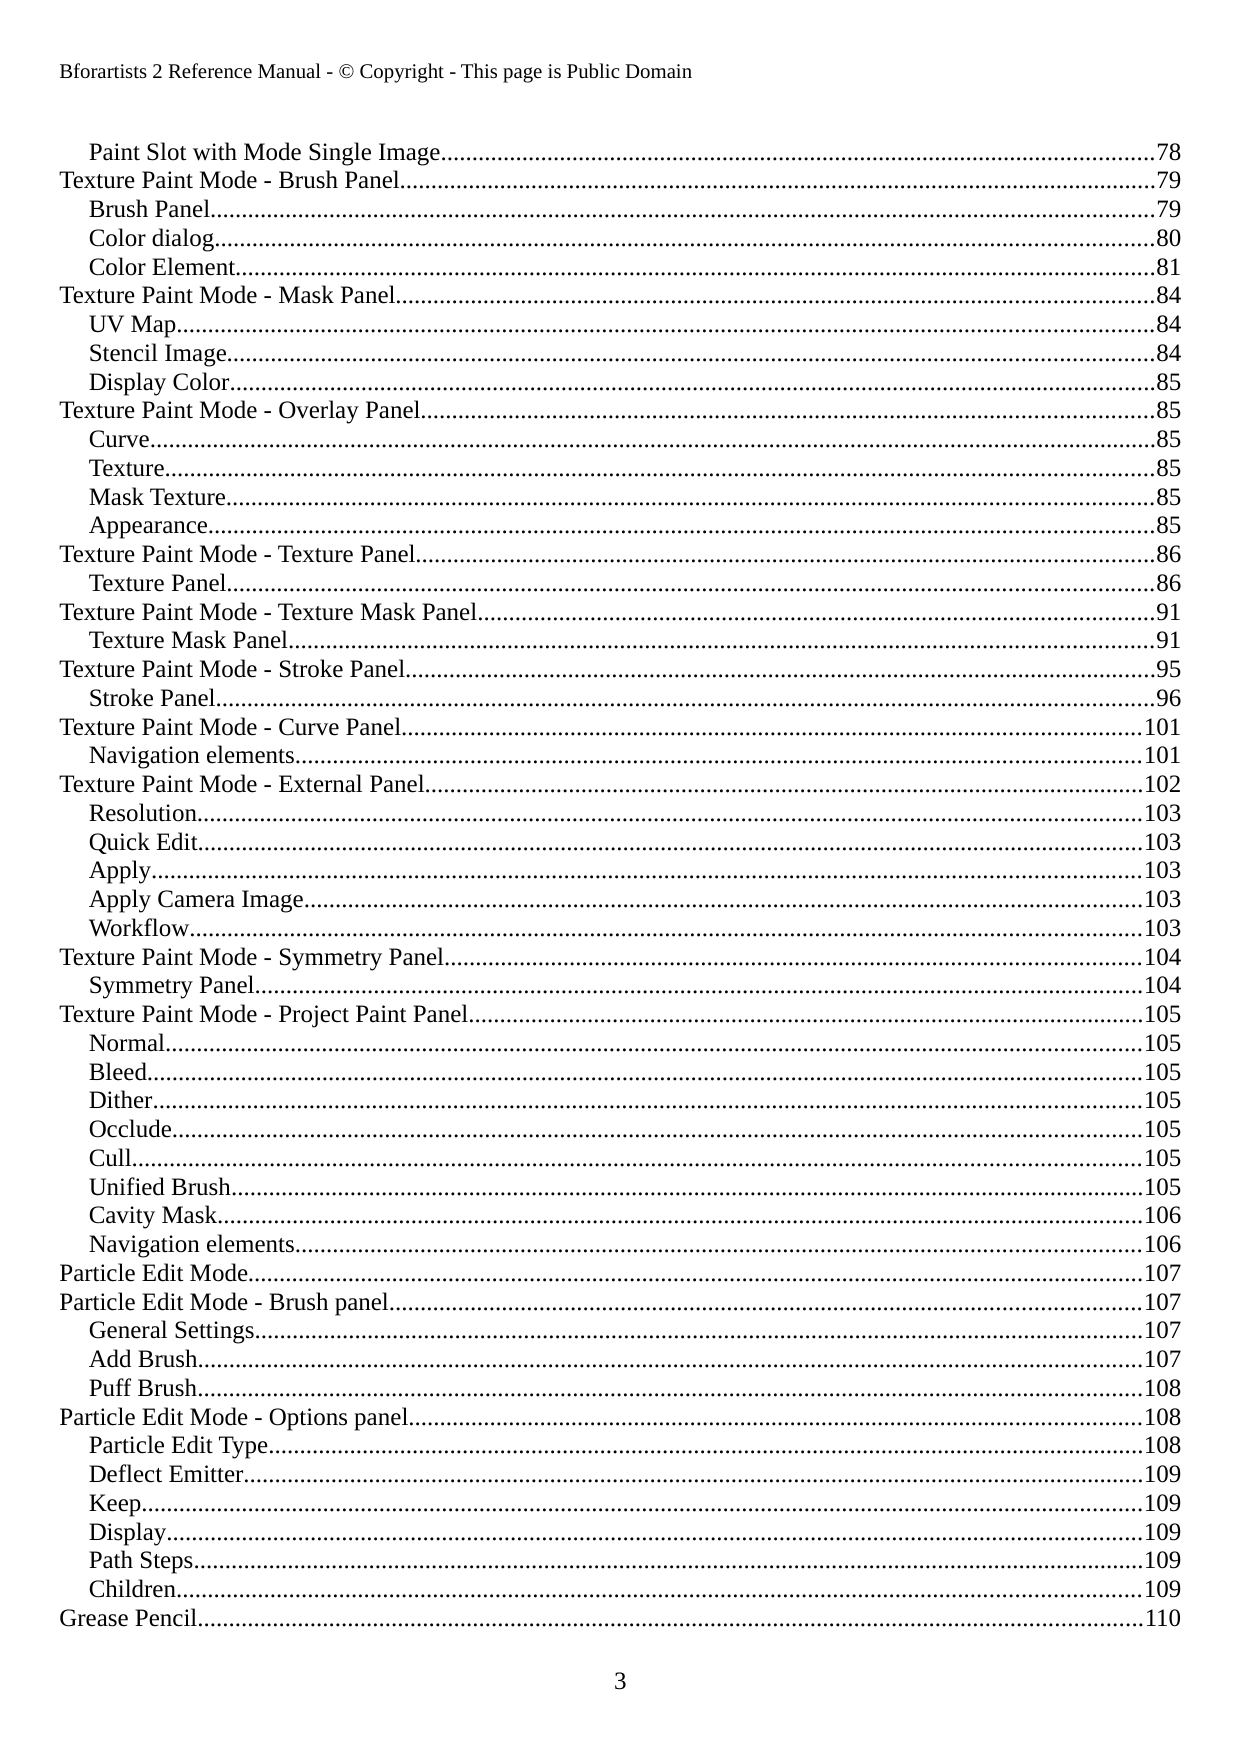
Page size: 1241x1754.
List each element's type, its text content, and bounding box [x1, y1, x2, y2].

text Texture Paint Mode - Stroke Panel 95 [59, 654, 1181, 683]
text Keep 109 [88, 1488, 1181, 1517]
text Texture Panel 86 [88, 568, 1181, 597]
text Path Steps 109 [88, 1545, 1181, 1574]
text Brush Panel 79 [88, 194, 1181, 223]
text Cull 105 [88, 1143, 1181, 1172]
text Texture Paint Mode - External Panel 102 [59, 769, 1181, 798]
text Particle Edit Mode - Options panel 108 [59, 1402, 1181, 1430]
text Particle Edit Mode 107 [59, 1258, 1181, 1287]
text Occlude 105 [88, 1114, 1181, 1143]
text Grease Pencil 110 [59, 1603, 1181, 1632]
text Add Brush 107 [88, 1344, 1181, 1373]
text Texture Paint Mode - Overlay Panel 85 [59, 395, 1181, 424]
text Deflect Emitter 109 [88, 1459, 1181, 1488]
text Dither 105 [88, 1085, 1181, 1114]
text Texture Paint Mode - Brush Panel 79 [59, 165, 1181, 194]
text Texture Paint Mode - Texture Panel 86 [59, 539, 1181, 568]
text Curve 85 [88, 424, 1181, 453]
text Display 109 [88, 1517, 1181, 1545]
text Particle Edit Mode - Brush panel 107 [59, 1287, 1181, 1315]
text Symmetry Panel 104 [88, 970, 1181, 999]
text Texture 85 [88, 453, 1181, 482]
text Children 109 [88, 1574, 1181, 1603]
text Texture Paint Mode - Mask Panel 84 [59, 280, 1181, 309]
text Puff Brush 108 [88, 1373, 1181, 1402]
text Texture Paint Mode - Project Paint Panel 105 [59, 999, 1181, 1028]
text Texture Paint Mode - Symmetry Panel 104 [59, 942, 1181, 970]
text Mask Texture 85 [88, 482, 1181, 510]
text Stencil Image 84 [88, 338, 1181, 367]
text Paint Slot with Mode Single Image 78 [88, 137, 1181, 165]
text Cavity Mask 106 [88, 1200, 1181, 1229]
text General Settings 107 [88, 1315, 1181, 1344]
text Navigation elements 101 [88, 740, 1181, 769]
text Bleed 105 [88, 1057, 1181, 1085]
text Texture Paint Mode - Curve Panel 101 [59, 712, 1181, 740]
text Resolution 103 [88, 798, 1181, 827]
text Quick Edit 103 [88, 827, 1181, 855]
text Normal 105 [88, 1028, 1181, 1057]
text Color dialog 80 [88, 223, 1181, 252]
text Display Color 85 [88, 367, 1181, 395]
text Color Element 81 [88, 252, 1181, 280]
text Unified Brush 105 [88, 1172, 1181, 1200]
text Workflow 103 [88, 913, 1181, 942]
text Navigation elements 106 [88, 1229, 1181, 1258]
text Stroke Panel 96 [88, 683, 1181, 712]
text UV Map 84 [88, 309, 1181, 338]
text Appearance 85 [88, 510, 1181, 539]
text Texture Paint Mode - Texture Mask Panel 91 [59, 597, 1181, 625]
text Apply 103 [88, 855, 1181, 884]
text Texture Mask Panel 91 [88, 625, 1181, 654]
text Particle Edit Type 108 [88, 1430, 1181, 1459]
text Apply Camera Image 103 [88, 884, 1181, 913]
